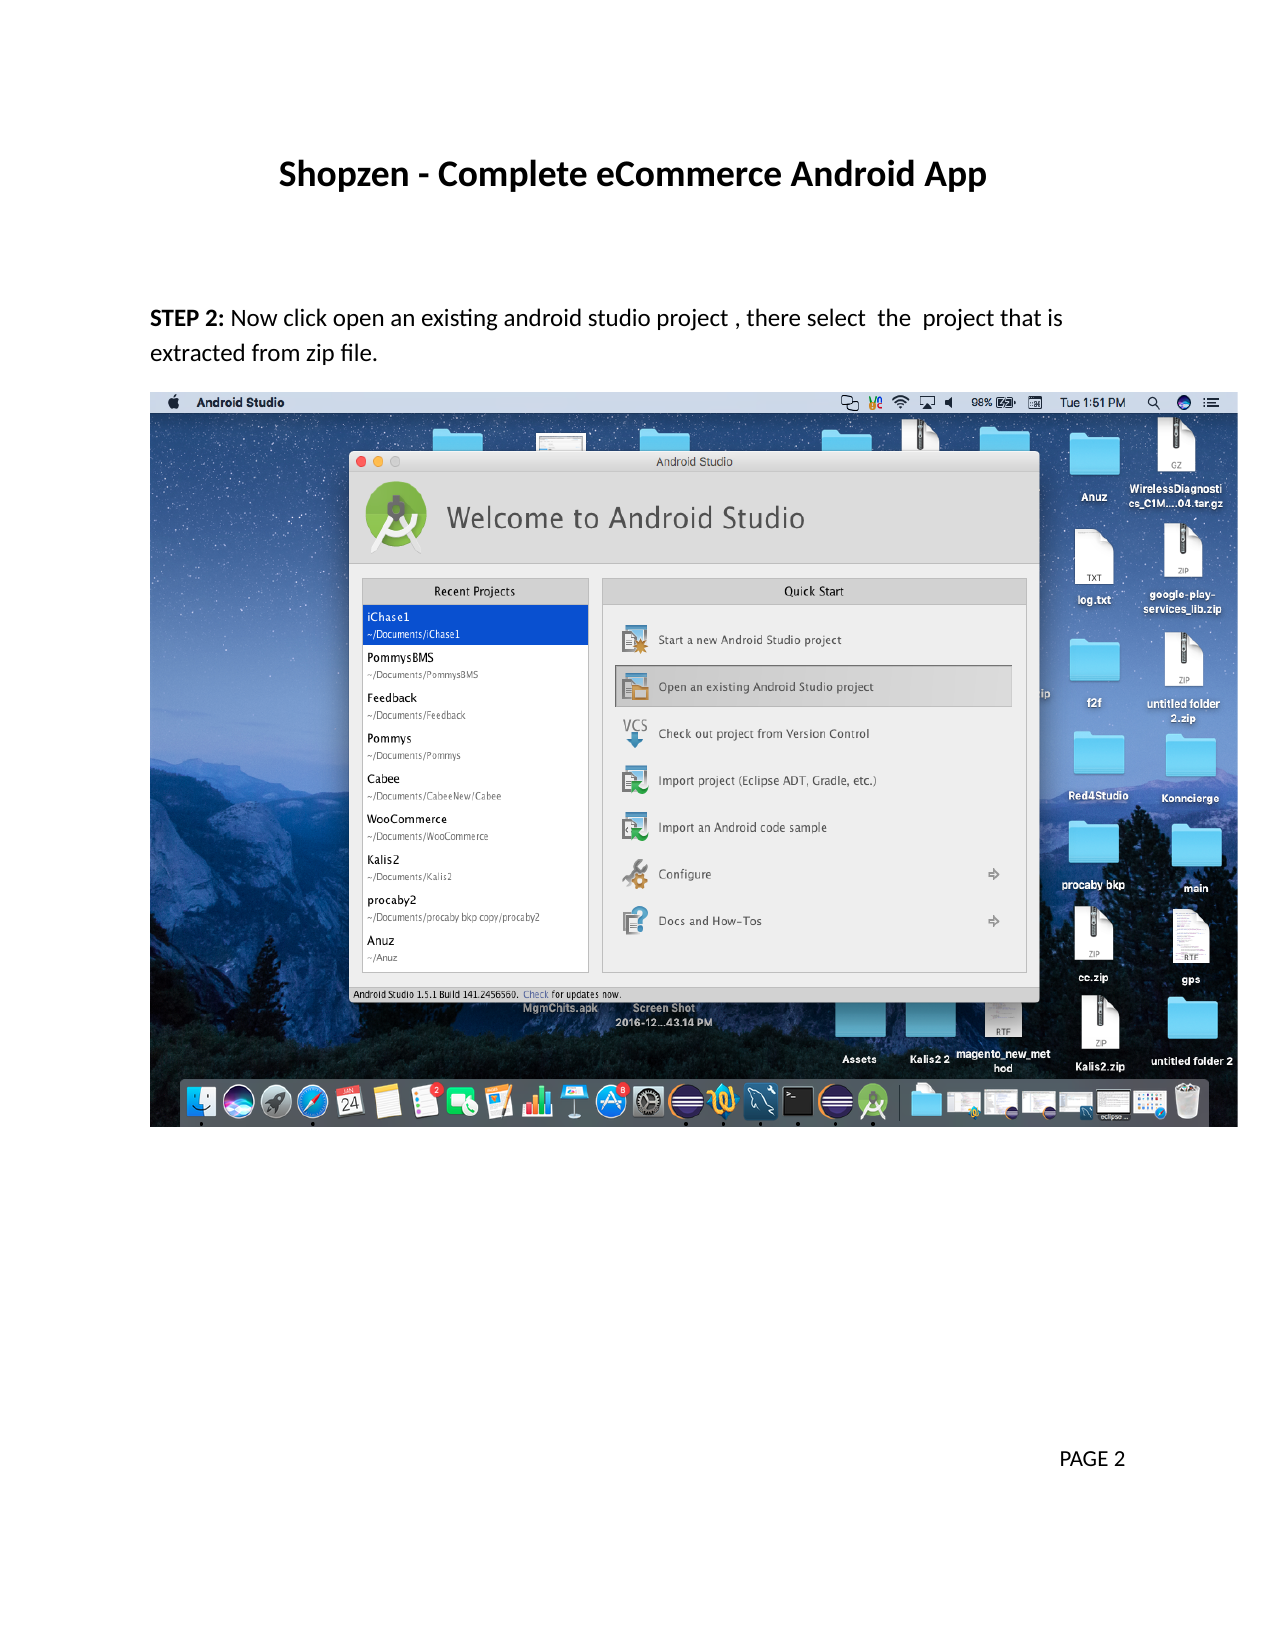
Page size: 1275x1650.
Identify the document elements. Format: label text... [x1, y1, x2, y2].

picture [150, 392, 1238, 1127]
text STEP 2: Now click open an existing android studio project , there select the project that is extracted from zip file. [150, 302, 1125, 367]
